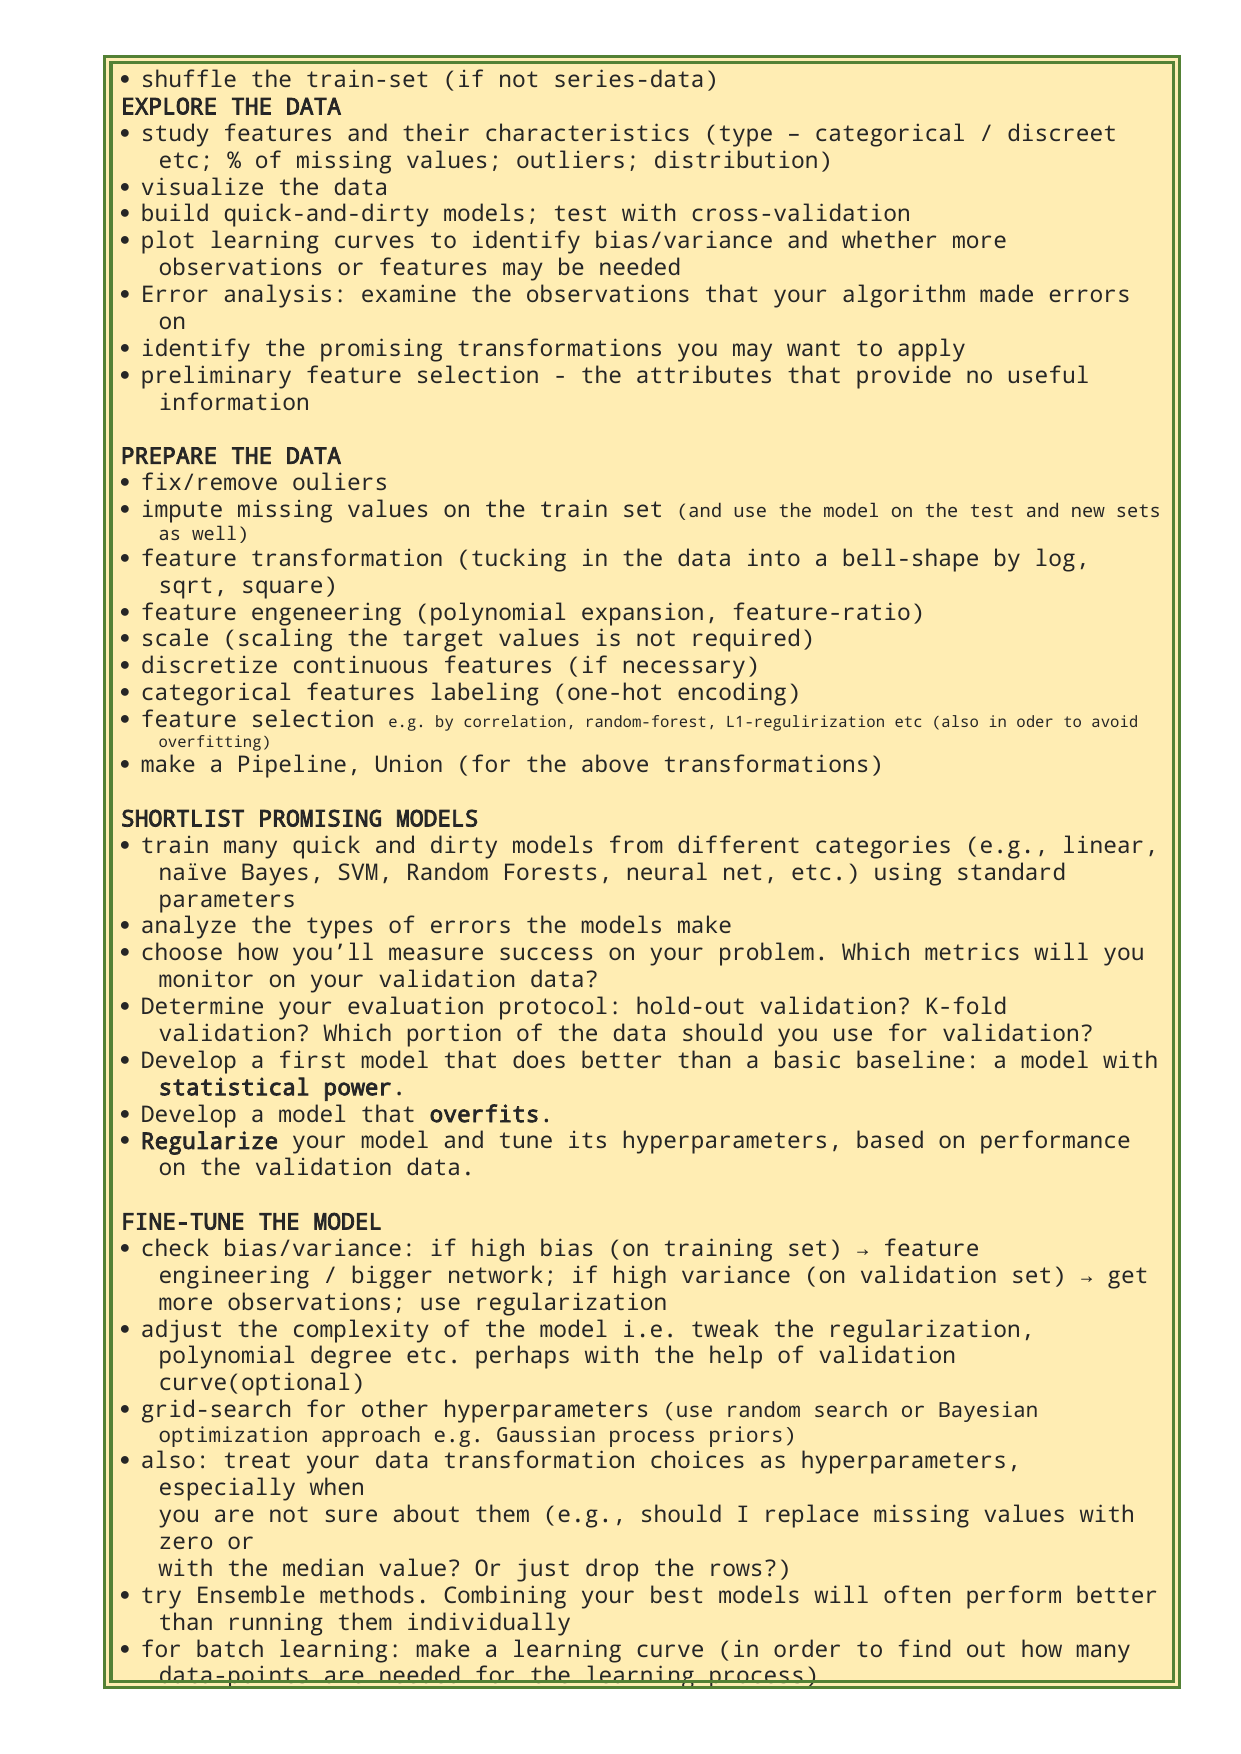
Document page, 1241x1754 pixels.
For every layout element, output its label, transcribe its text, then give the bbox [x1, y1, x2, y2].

list Develop a first model that does better than a basic baseline: a model with statistical power. [113, 1036, 1172, 1089]
list grid-search for other hyperparameters (use random search or Bayesian optimization approach e.g. Gaussian process priors) [113, 1385, 1172, 1436]
list plot learning curves to identify bias/variance and whether more observations or features may be needed [113, 216, 1172, 270]
list Determine your evaluation protocol: hold-out validation? K-fold validation? Which portion of the data should you use for validation? [113, 982, 1172, 1036]
list categorical features labeling (one-hot encoding) [113, 668, 1172, 695]
list Error analysis: examine the observations that your algorithm made errors on [113, 270, 1172, 323]
list feature selection e.g. by correlation, random-forest, L1-regulirization etc (also in oder to avoid overfitting) [113, 695, 1172, 740]
list try Ensemble methods. Combining your best models will often perform better than running them individually [113, 1571, 1172, 1624]
text SHORTLIST PROMISING MODELS [113, 794, 1172, 821]
list discretize continuous features (if necessary) [113, 641, 1172, 668]
list identify the promising transformations you may want to apply [113, 323, 1172, 350]
list scale (scaling the target values is not required) [113, 614, 1172, 641]
list train many quick and dirty models from different categories (e.g., linear, naïve Bayes, SVM, Random Forests, neural net, etc.) using standard parameters [113, 821, 1172, 901]
list for batch learning: make a learning curve (in order to find out how many data-points are needed for the learning process) [113, 1624, 1172, 1680]
list feature engeneering (polynomial expansion, feature-ratio) [113, 587, 1172, 614]
list feature transformation (tucking in the data into a bell-shape by log, sqrt, square) [113, 533, 1172, 587]
list for batch learning: make a learning curve (in order to find out how many data-points are needed for the learning process) [106, 1624, 229, 1686]
list shuffle the train-set (if not series-data) [106, 58, 1178, 82]
list for batch learning: make a learning curve (in order to find out how many data-points are needed for the learning process) [811, 1624, 1178, 1686]
list check bias/variance: if high bias (on training set) → feature engineering / bigger network; if high variance (on validation set) → get more observations; use regularization [113, 1224, 1172, 1304]
list adjust the complexity of the model i.e. tweak the regularization, polynomial degree etc. perhaps with the help of validation curve(optional) [113, 1304, 1172, 1385]
text EXPLORE THE DATA [113, 82, 1172, 108]
list Regularize your model and tune its hyperparameters, based on performance on the validation data. [113, 1116, 1172, 1170]
text PREPARE THE DATA [113, 431, 1172, 458]
list study features and their characteristics (type – categorical / discreet etc; % of missing values; outliers; distribution) [113, 108, 1172, 162]
list impute missing values on the train set (and use the model on the test and new sets as well) [113, 485, 1172, 533]
list also: treat your data transformation choices as hyperparameters, especially when you are not sure about them (e.g., should I replace missing values with zero or with the median value? Or just drop the rows?) [113, 1436, 1172, 1571]
list visualize the data [113, 162, 1172, 189]
list Develop a model that overfits. [113, 1089, 1172, 1116]
list choose how you’ll measure success on your problem. Which metrics will you monitor on your validation data? [113, 928, 1172, 982]
text FINE-TUNE THE MODEL [113, 1197, 1172, 1224]
list fix/remove ouliers [113, 458, 1172, 485]
list build quick-and-dirty models; test with cross-validation [113, 189, 1172, 216]
list preliminary feature selection - the attributes that provide no useful information [113, 350, 1172, 404]
list make a Pipeline, Union (for the above transformations) [113, 740, 1172, 767]
list analyze the types of errors the models make [113, 901, 1172, 928]
